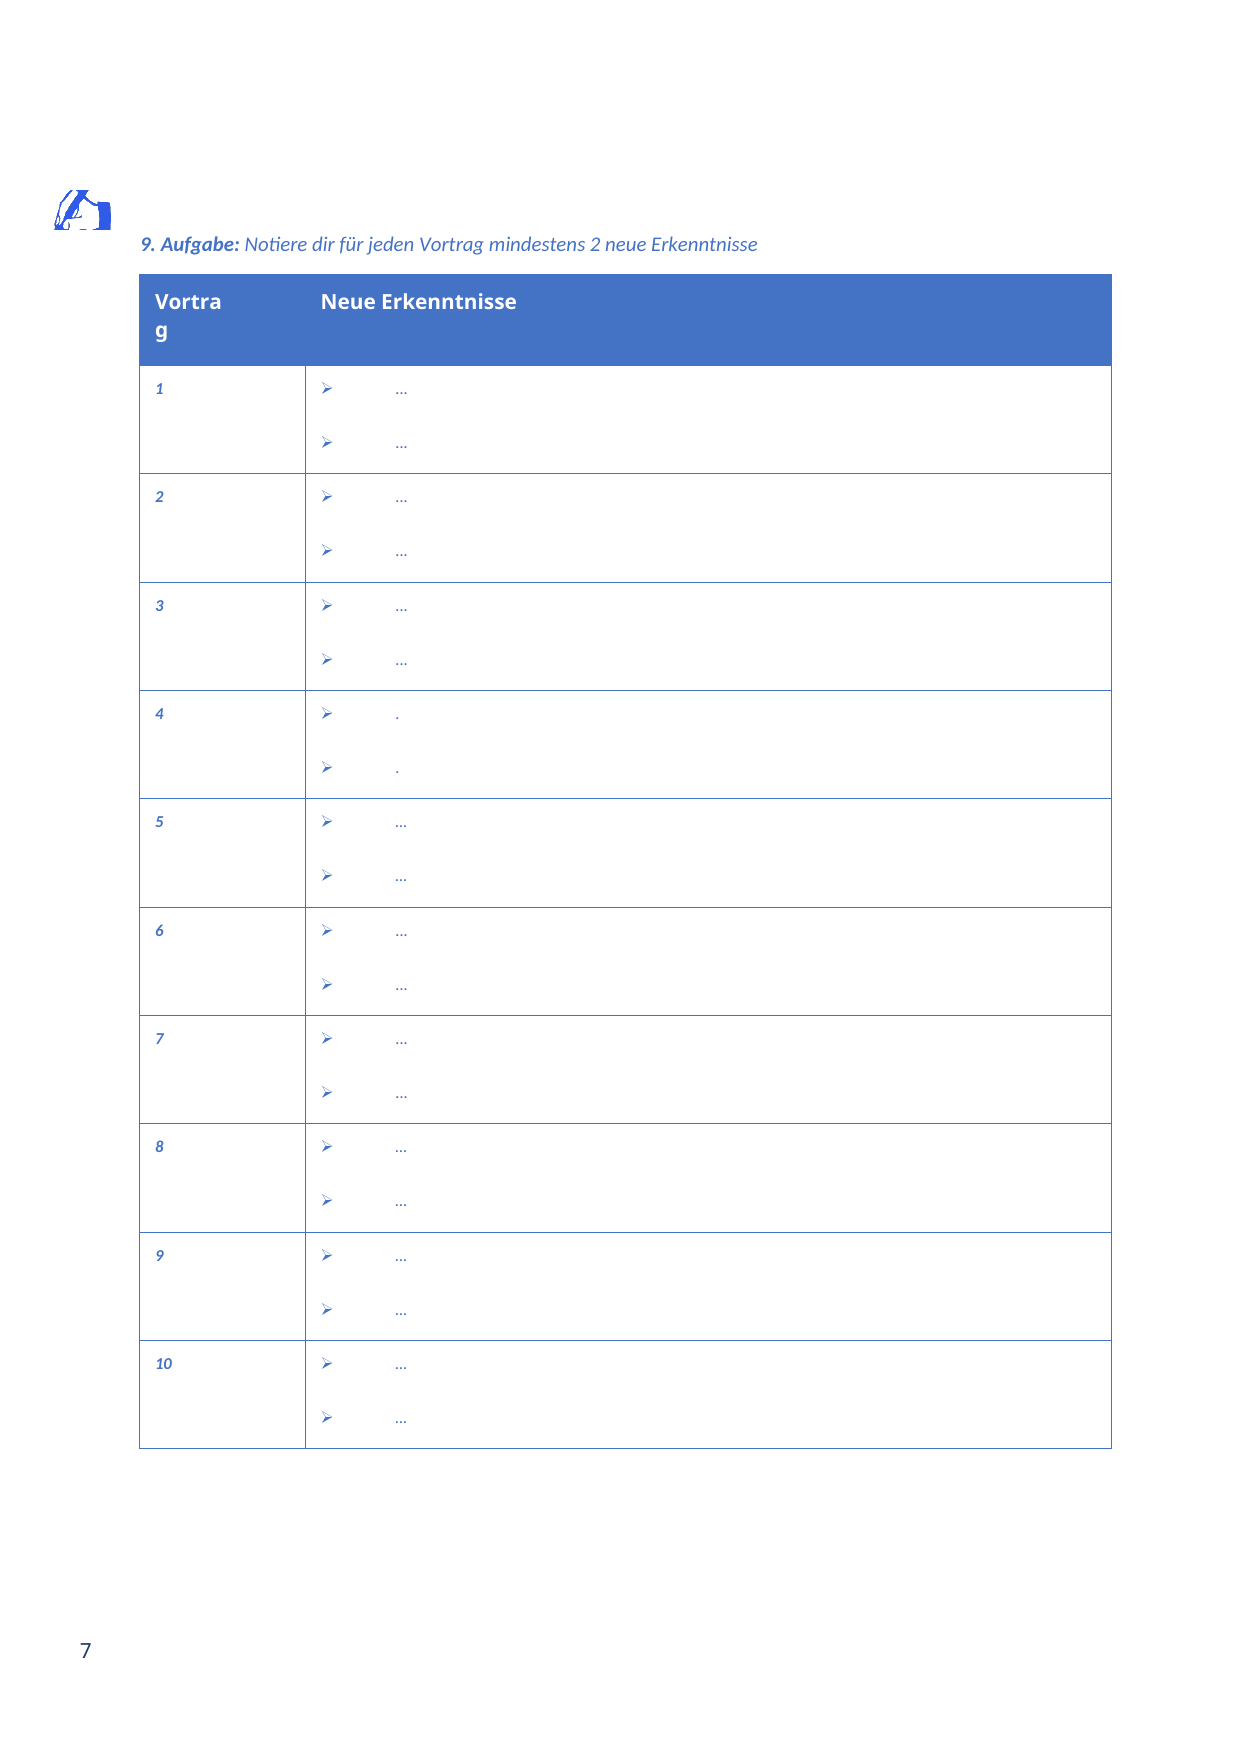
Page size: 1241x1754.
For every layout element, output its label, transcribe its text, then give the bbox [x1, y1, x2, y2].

table_cell 7 [140, 1016, 305, 1123]
table_cell 10 [140, 1341, 305, 1448]
table_cell . . [306, 691, 1111, 798]
table_cell ... ... [306, 583, 1111, 690]
table_cell 3 [140, 583, 305, 690]
table_cell … … [306, 1233, 1111, 1340]
table_cell 1 [140, 366, 305, 473]
table_cell [1111, 75, 1146, 1601]
table_cell … … [306, 1124, 1111, 1232]
table_cell 2 [140, 474, 305, 582]
table_header Neue Erkenntnisse [306, 275, 1111, 365]
table_cell [95, 206, 99, 228]
table_cell 8 [140, 1124, 305, 1232]
table_cell [95, 75, 140, 1601]
table_cell ... ... [306, 366, 1111, 473]
table_cell ... ... [306, 474, 1111, 582]
table_cell 9 [140, 1233, 305, 1340]
table_cell 4 [140, 691, 305, 798]
table_header Vortrag [140, 275, 305, 365]
table_cell 4. Aufgabe: Nenne 3 Merkmale eins Pangolins die ihn eindeutig identifizieren 5. Aufgabe: Definition Label: 6. Aufgabe: Teste Google Quickdraw aus: Abbildung 1:Google Quickdraw https://quickdraw.withgoogle.com/# 7. Aufgabe: Schaue dir folgendes Video an und beantworte die Fragen: Video 1: https://www.youtube.com/watch?v=HmUzceKCI9I&list=PL4puIg9yEU6yn_XR0TiSLroYO3KAlZmYY Erkläre den Begriff Algorithmus … Gib ein Beispiel für ein Algorithmus an … Gegeben sei folgendes Feld von Tic-Tac-Toe. Gib die Regel an, die ein Computer befolgend würde, bevor das nächste Symbol gesetzt wird und setze das „X“ an die richtige Stelle Regel: Abbildung 2: Tic-Tac-Toe Erläutere die Probleme die ein PC hat ein Hund bzw. eine Katze zu erkennen und zu unterscheiden Abbildung 3: Katze und Hund (https://media.istockphoto.com/id/172974164/photo/cat-and-dog-buddies-with-orange-background.jpg?s=612x612&w=0&k=20&c=k95AzlFdaP7L8Oy9zkGK3QGWA1DrGctObqjh6cLY7UQ=) … … … Beschreibe wie ein Computer ein Bild sieht bzw. darstellt … … … Beschreibe kurz den Vorgang beim Labeling … … Hier siehst du ein Google Captcha Code. Beschreibe die Gemeinsamkeit mit Labeling Abbildung 4: Google Captcha Code … … 8. Aufgabe: Erarbeitet in der Gruppe (3-4 Personen) jeweils ein Teilgebiet von KI. Am Anfang der nächsten Stunde stellt ihr in 2-3 Minuten dieses Teilgebiet kurz vor. Es reicht eine Präsentation mit 1 oder 2 Bildern und dann spricht jeder dazu. 9. Aufgabe: Notiere dir für jeden Vortrag mindestens 2 neue Erkenntnisse 10. Aufgabe: Nenne 3 Eigenschaften, die ein „gesundes“ Lebensmittel für Dich hat … ... … 11. Aufgabe: Informiere dich zur Lebensmittelampel (https://de.wikipedia.org/wiki/Lebensmittelampel). Beschreibe den Vorteil der Ampel … … 12. Aufgabe: Klassifiziert die Lebensmittel mit GRÜN für Empfehlenswert (links) und ROT für Nicht Empfehlenswert (rechts). Du kannst die Zellen mit den Füllen Werkzeug entsprechend färben (siehe das Beispiel in BLAU) [140, 1449, 1111, 1601]
table_cell 5 [140, 799, 305, 907]
table_cell ... ... [306, 1016, 1111, 1123]
table_cell … … [306, 799, 1111, 907]
table_cell 6 [140, 908, 305, 1015]
table_cell 4. Aufgabe: Nenne 3 Merkmale eins Pangolins die ihn eindeutig identifizieren 5. Aufgabe: Definition Label: 6. Aufgabe: Teste Google Quickdraw aus: Abbildung 1:Google Quickdraw https://quickdraw.withgoogle.com/# 7. Aufgabe: Schaue dir folgendes Video an und beantworte die Fragen: Video 1: https://www.youtube.com/watch?v=HmUzceKCI9I&list=PL4puIg9yEU6yn_XR0TiSLroYO3KAlZmYY Erkläre den Begriff Algorithmus … Gib ein Beispiel für ein Algorithmus an … Gegeben sei folgendes Feld von Tic-Tac-Toe. Gib die Regel an, die ein Computer befolgend würde, bevor das nächste Symbol gesetzt wird und setze das „X“ an die richtige Stelle Regel: Abbildung 2: Tic-Tac-Toe Erläutere die Probleme die ein PC hat ein Hund bzw. eine Katze zu erkennen und zu unterscheiden Abbildung 3: Katze und Hund (https://media.istockphoto.com/id/172974164/photo/cat-and-dog-buddies-with-orange-background.jpg?s=612x612&w=0&k=20&c=k95AzlFdaP7L8Oy9zkGK3QGWA1DrGctObqjh6cLY7UQ=) … … … Beschreibe wie ein Computer ein Bild sieht bzw. darstellt … … … Beschreibe kurz den Vorgang beim Labeling … … Hier siehst du ein Google Captcha Code. Beschreibe die Gemeinsamkeit mit Labeling Abbildung 4: Google Captcha Code … … 8. Aufgabe: Erarbeitet in der Gruppe (3-4 Personen) jeweils ein Teilgebiet von KI. Am Anfang der nächsten Stunde stellt ihr in 2-3 Minuten dieses Teilgebiet kurz vor. Es reicht eine Präsentation mit 1 oder 2 Bildern und dann spricht jeder dazu. 9. Aufgabe: Notiere dir für jeden Vortrag mindestens 2 neue Erkenntnisse 10. Aufgabe: Nenne 3 Eigenschaften, die ein „gesundes“ Lebensmittel für Dich hat … ... … 11. Aufgabe: Informiere dich zur Lebensmittelampel (https://de.wikipedia.org/wiki/Lebensmittelampel). Beschreibe den Vorteil der Ampel … … 12. Aufgabe: Klassifiziert die Lebensmittel mit GRÜN für Empfehlenswert (links) und ROT für Nicht Empfehlenswert (rechts). Du kannst die Zellen mit den Füllen Werkzeug entsprechend färben (siehe das Beispiel in BLAU) [140, 75, 1111, 274]
table_cell ... ... [306, 908, 1111, 1015]
table_cell … … [306, 1341, 1111, 1448]
